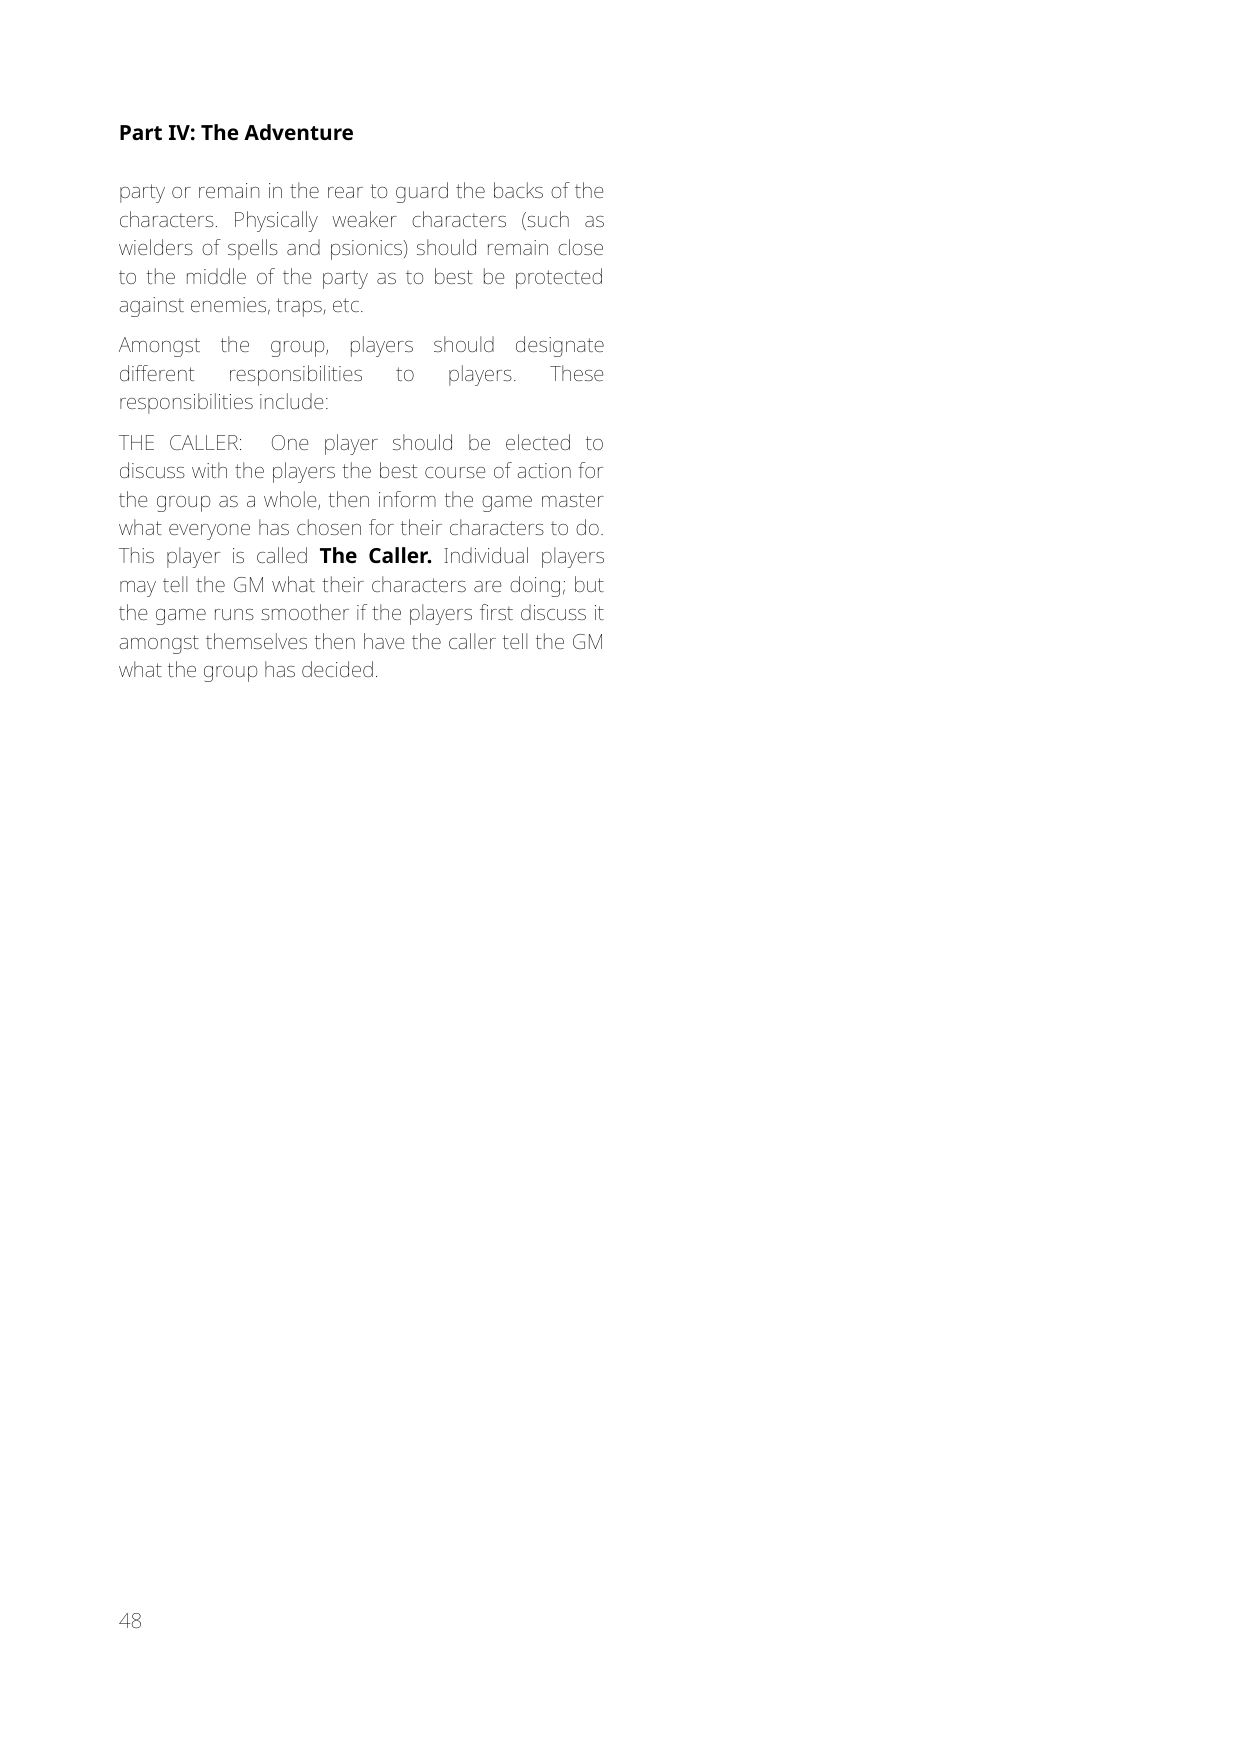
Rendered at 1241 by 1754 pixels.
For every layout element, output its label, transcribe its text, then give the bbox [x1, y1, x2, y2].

text THE CALLER: One player should be elected to discuss with the players the best course of action for the group as a whole, then inform the game master what everyone has chosen for their characters to do. This player is called The Caller. Individual players may tell the GM what their characters are doing; but the game runs smoother if the players first discuss it amongst themselves then have the caller tell the GM what the group has decided. [118, 428, 605, 684]
text Amongst the group, players should designate different responsibilities to players. These responsibilities include: [118, 331, 605, 416]
text party or remain in the rear to guard the backs of the characters. Physically weaker characters (such as wielders of spells and psionics) should remain close to the middle of the party as to best be protected against enemies, traps, etc. [118, 176, 605, 319]
